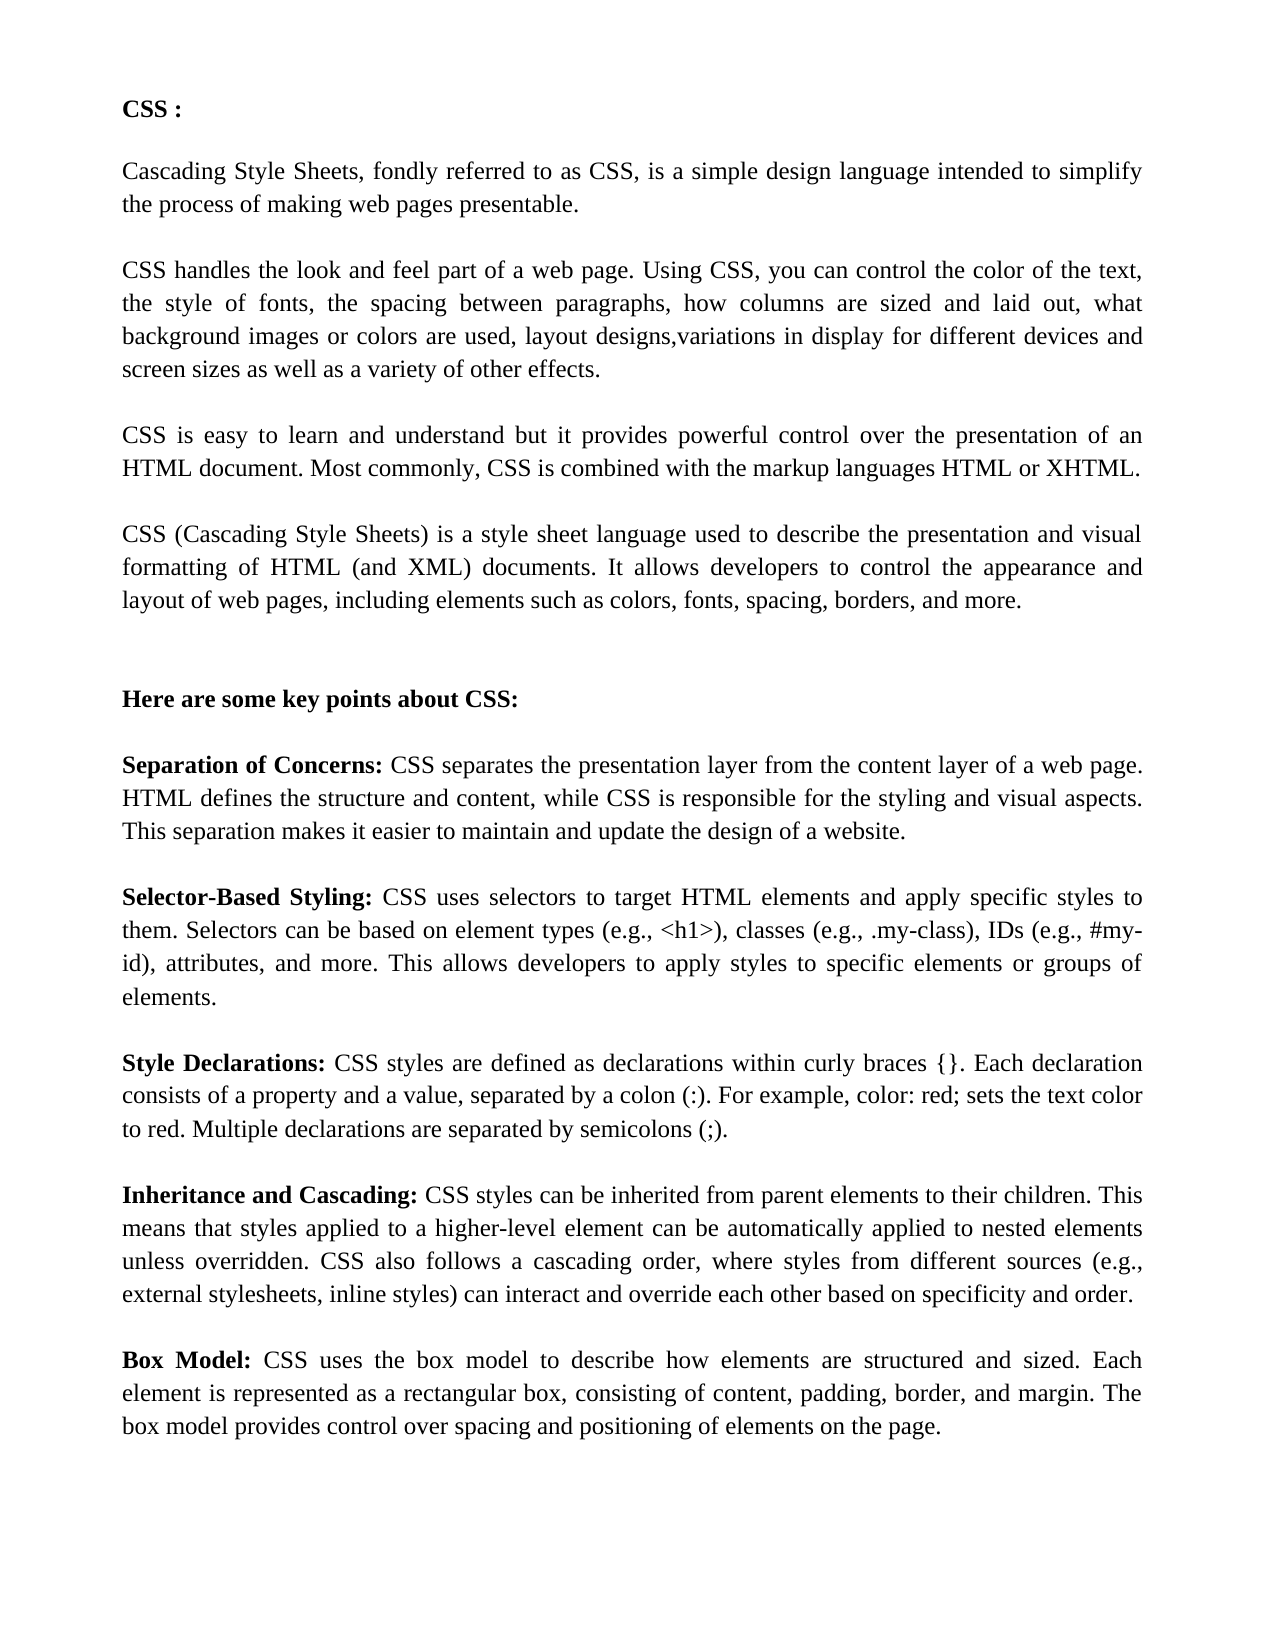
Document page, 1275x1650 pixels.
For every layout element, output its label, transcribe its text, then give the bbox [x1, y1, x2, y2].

text Inheritance and Cascading: CSS styles can be inherited from parent elements to their children. This means that styles applied to a higher-level element can be automatically applied to nested elements unless overridden. CSS also follows a cascading order, where styles from different sources (e.g., external stylesheets, inline styles) can interact and override each other based on specificity and order. [122, 1180, 1144, 1307]
text CSS (Cascading Style Sheets) is a style sheet language used to describe the presentation and visual formatting of HTML (and XML) documents. It allows developers to control the appearance and layout of web pages, including elements such as colors, fonts, spacing, borders, and more. [122, 519, 1144, 614]
text Style Declarations: CSS styles are defined as declarations within curly braces {}. Each declaration consists of a property and a value, separated by a colon (:). For example, color: red; sets the text color to red. Multiple declarations are separated by semicolons (;). [122, 1048, 1144, 1142]
text Selector-Based Styling: CSS uses selectors to target HTML elements and apply specific styles to them. Selectors can be based on element types (e.g., <h1>), classes (e.g., .my-class), IDs (e.g., #my-id), attributes, and more. This allows developers to apply styles to specific elements or groups of elements. [122, 882, 1144, 1010]
text CSS handles the look and feel part of a web page. Using CSS, you can control the color of the text, the style of fonts, the spacing between paragraphs, how columns are sized and laid out, what background images or colors are used, layout designs,variations in display for different devices and screen sizes as well as a variety of other effects. [122, 255, 1144, 383]
text Separation of Concerns: CSS separates the presentation layer from the content layer of a web page. HTML defines the structure and content, while CSS is responsible for the styling and visual aspects. This separation makes it easier to maintain and update the design of a website. [122, 750, 1144, 845]
text Cascading Style Sheets, fondly referred to as CSS, is a simple design language intended to simplify the process of making web pages presentable. [122, 156, 1144, 218]
text Here are some key points about CSS: [122, 684, 1144, 713]
text Box Model: CSS uses the box model to describe how elements are structured and sized. Each element is represented as a rectangular box, consisting of content, padding, border, and margin. The box model provides control over spacing and positioning of elements on the page. [122, 1345, 1144, 1439]
text CSS is easy to learn and understand but it provides powerful control over the presentation of an HTML document. Most commonly, CSS is combined with the markup languages HTML or XHTML. [122, 420, 1144, 482]
text CSS : [122, 94, 1144, 122]
